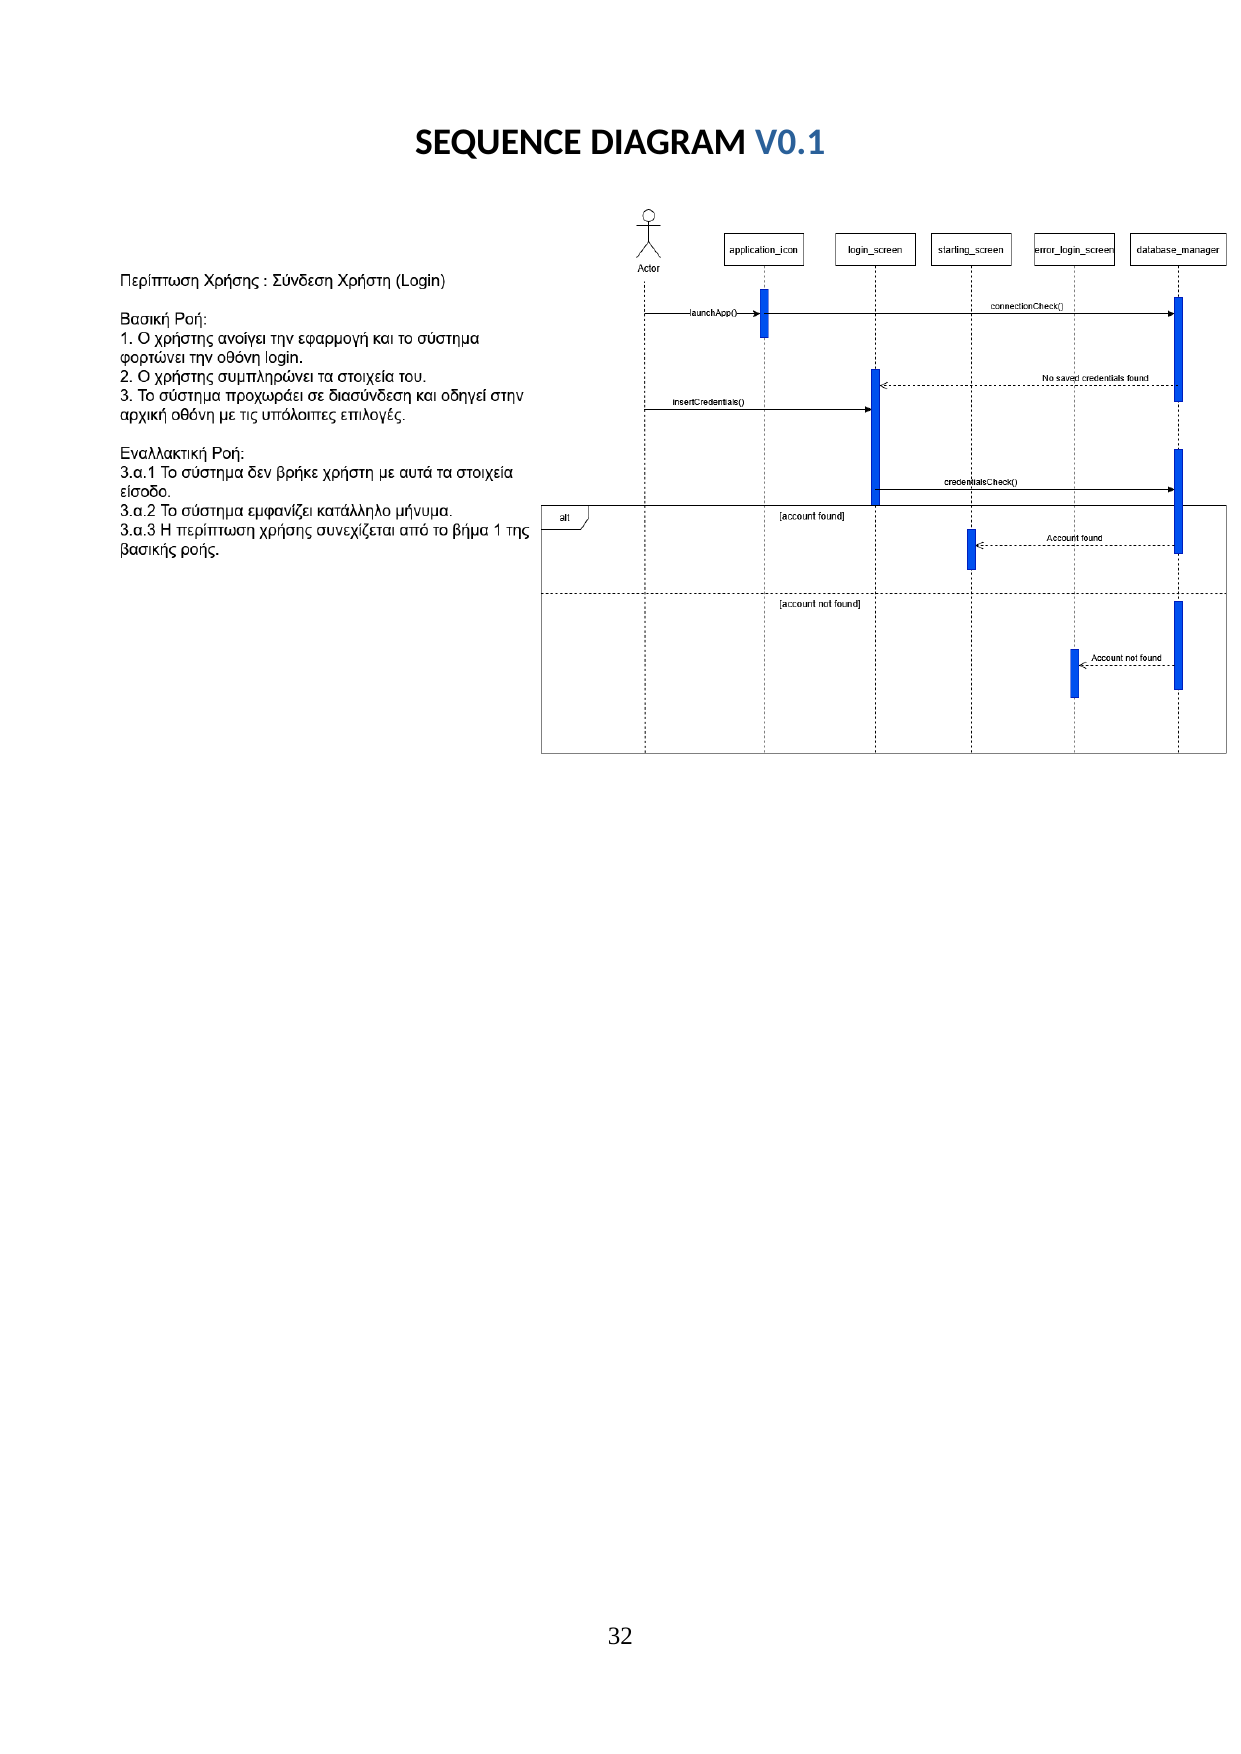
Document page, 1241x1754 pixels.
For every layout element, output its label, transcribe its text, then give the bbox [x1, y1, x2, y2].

picture [118, 209, 1227, 754]
text SEQUENCE DIAGRAM V0.1 [118, 118, 1122, 164]
